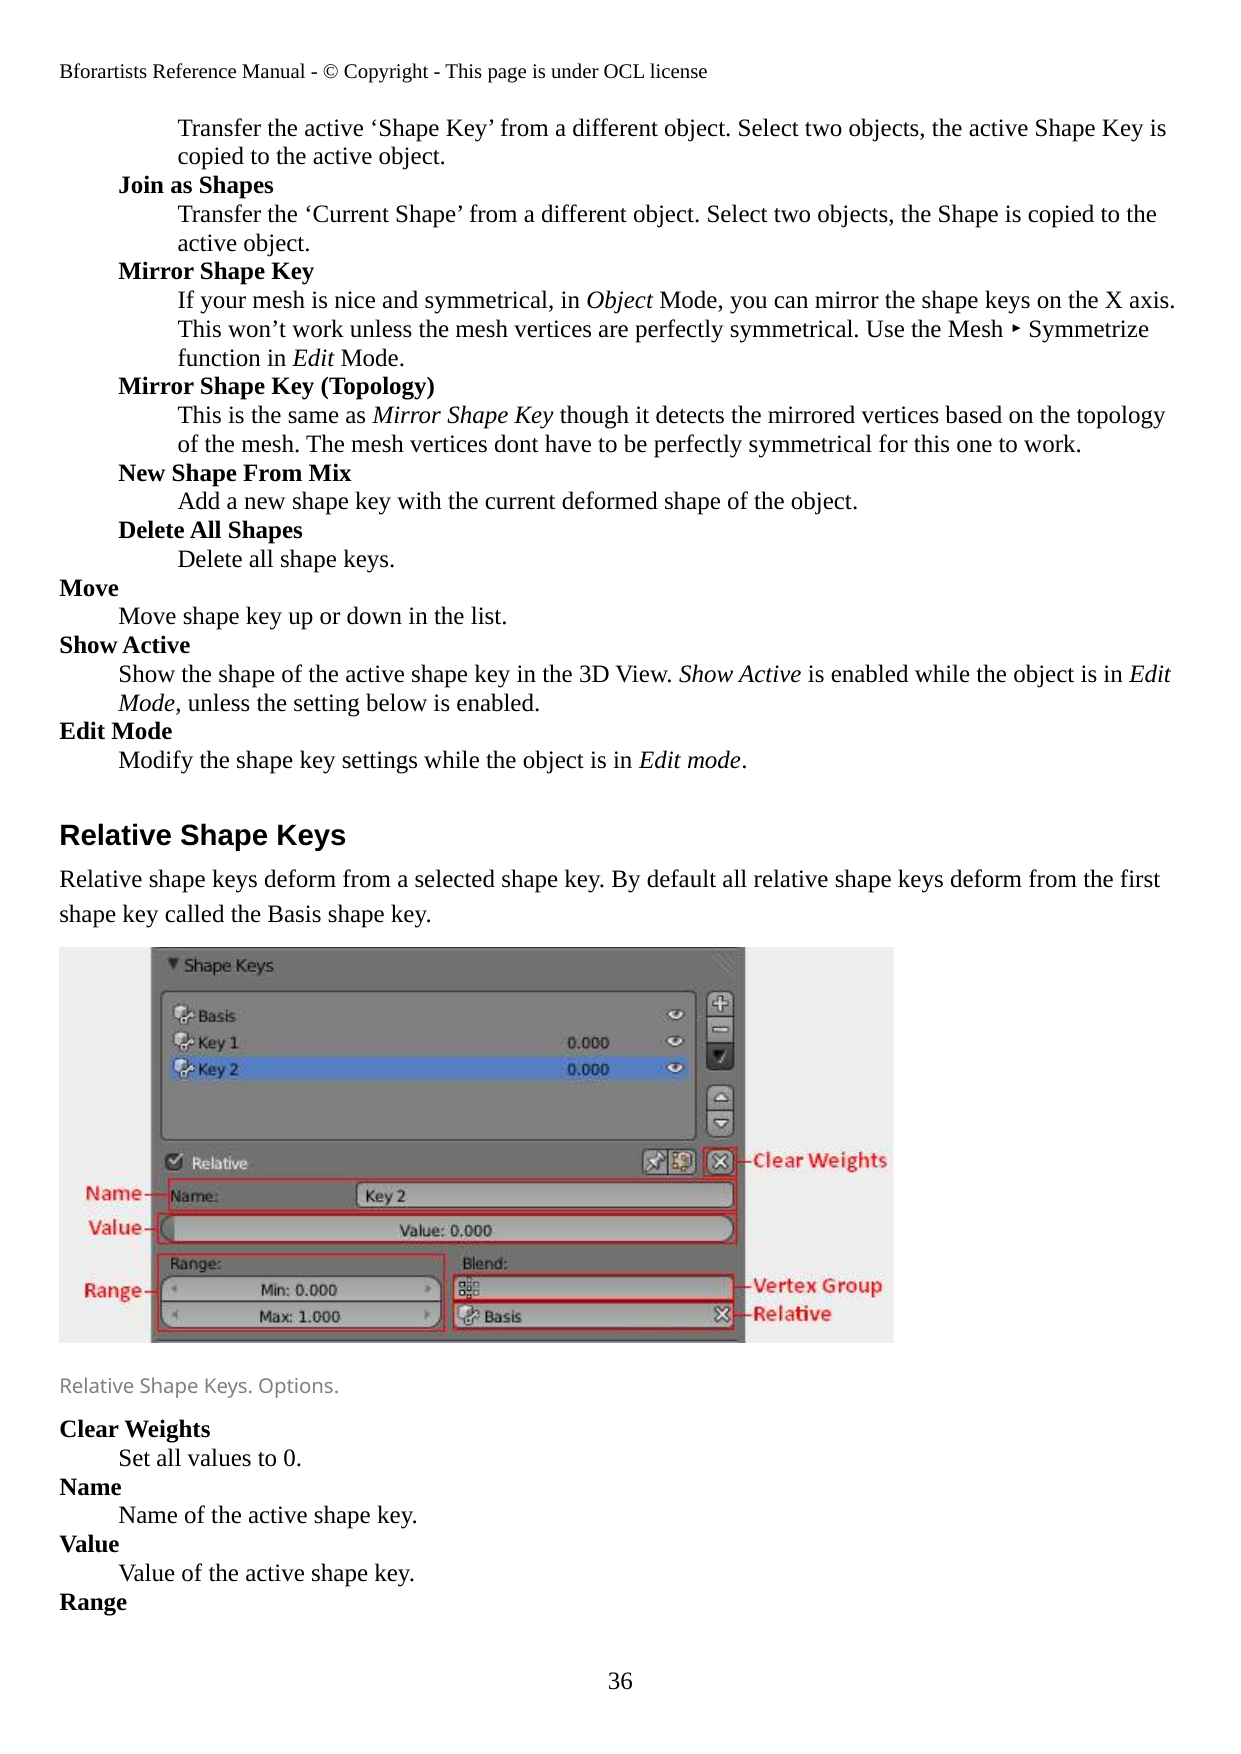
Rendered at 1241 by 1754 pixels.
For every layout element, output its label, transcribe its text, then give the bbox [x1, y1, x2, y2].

subtitle Mirror Shape Key [118, 256, 1181, 285]
list This is the same as Mirror Shape Key though it detects the mirrored vertices based on the topology of the mesh. The mesh vertices dont have to be perfectly symmetrical for this one to work. [177, 400, 1181, 458]
subtitle Delete All Shapes [118, 515, 1181, 544]
subtitle Clear Weights [59, 1414, 1181, 1443]
text Relative Shape Keys. Options. [59, 1368, 1181, 1400]
list Delete all shape keys. [177, 544, 1181, 573]
subtitle Join as Shapes [118, 170, 1181, 199]
subtitle Range [59, 1587, 1181, 1616]
subtitle Name [59, 1472, 1181, 1501]
list If your mesh is nice and symmetrical, in Object Mode, you can mirror the shape keys on the X axis. This won’t work unless the mesh vertices are perfectly symmetrical. Use the Mesh ‣ Symmetrize function in Edit Mode. [177, 285, 1181, 371]
subtitle Relative Shape Keys [59, 818, 1181, 852]
subtitle Mirror Shape Key (Topology) [118, 371, 1181, 400]
list Show the shape of the active shape key in the 3D View. Show Active is enabled while the object is in Edit Mode, unless the setting below is enabled. [118, 659, 1181, 716]
subtitle Value [59, 1529, 1181, 1558]
picture [59, 947, 894, 1343]
list Set all values to 0. [118, 1443, 1181, 1472]
subtitle Move [59, 573, 1181, 601]
list Modify the shape key settings while the object is in Edit mode. [118, 745, 1181, 774]
list Value of the active shape key. [118, 1558, 1181, 1587]
subtitle Show Active [59, 630, 1181, 659]
subtitle Edit Mode [59, 716, 1181, 745]
list Add a new shape key with the current deformed shape of the object. [177, 486, 1181, 515]
subtitle New Shape From Mix [118, 458, 1181, 486]
list Move shape key up or down in the list. [118, 601, 1181, 630]
text Relative shape keys deform from a selected shape key. By default all relative shape keys deform from the first shape key called the Basis shape key. [59, 864, 1181, 927]
list Name of the active shape key. [118, 1501, 1181, 1529]
list Transfer the active ‘Shape Key’ from a different object. Select two objects, the active Shape Key is copied to the active object. [177, 113, 1181, 170]
list Transfer the ‘Current Shape’ from a different object. Select two objects, the Shape is copied to the active object. [177, 199, 1181, 256]
